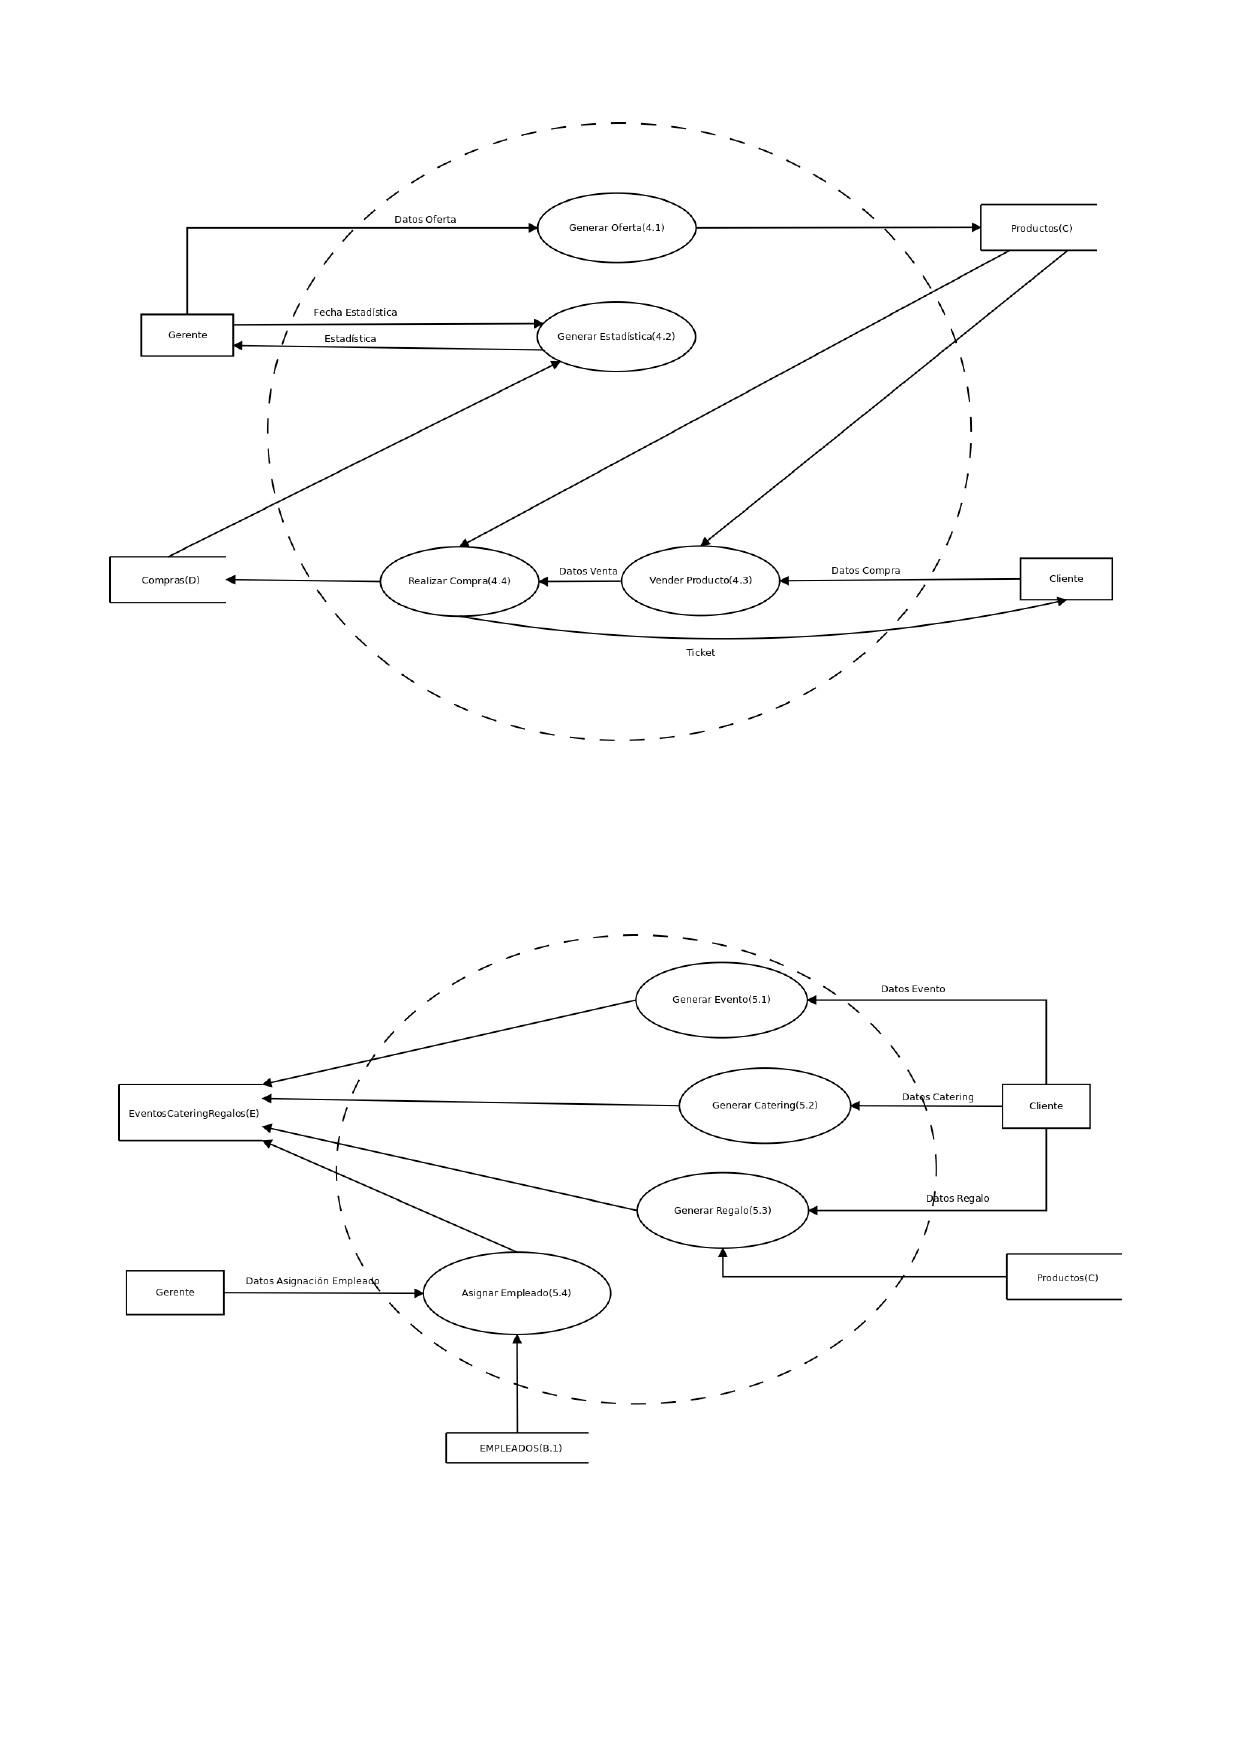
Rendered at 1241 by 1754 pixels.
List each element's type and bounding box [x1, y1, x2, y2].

picture [118, 934, 1123, 1464]
picture [109, 122, 1114, 741]
